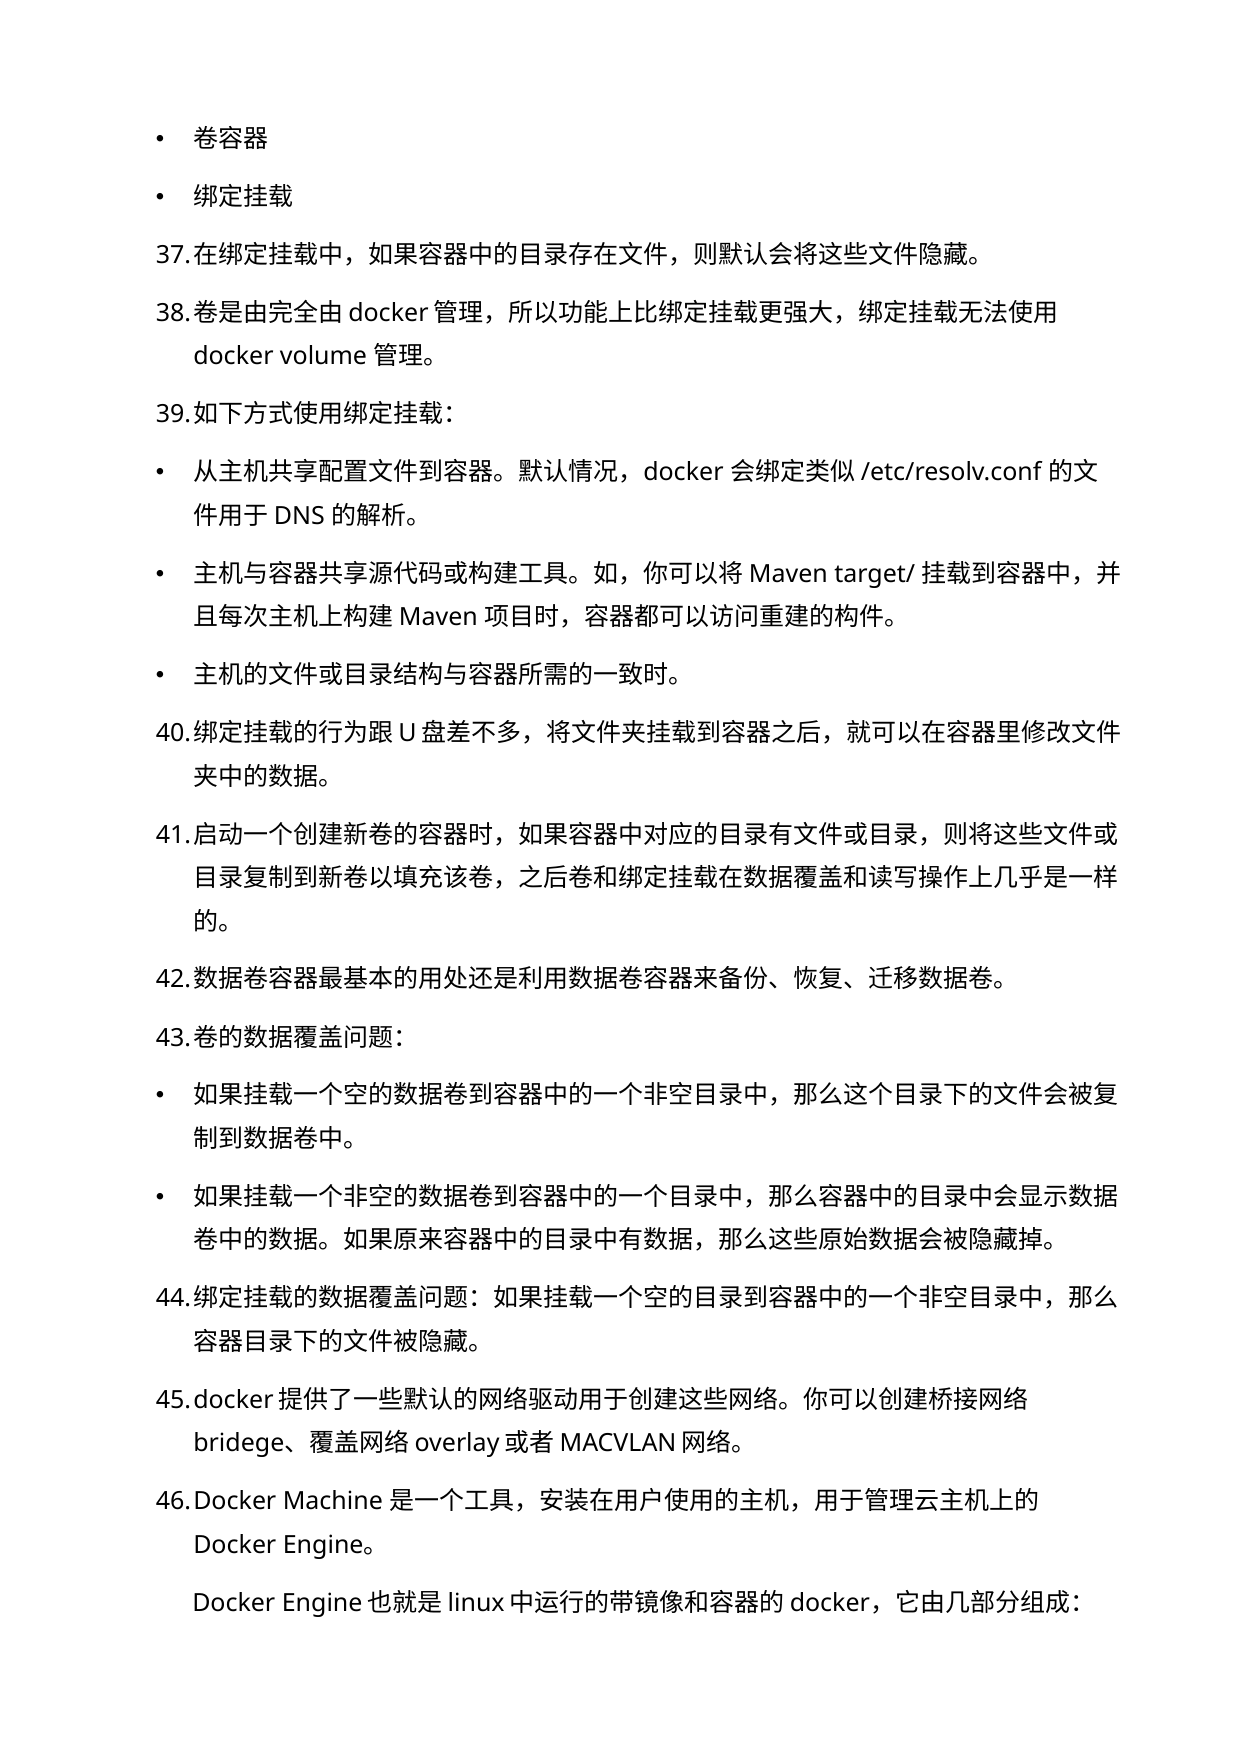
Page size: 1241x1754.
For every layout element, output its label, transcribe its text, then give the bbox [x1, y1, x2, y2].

list Docker Machine 是一个工具，安装在用户使用的主机，用于管理云主机上的Docker Engine。 [156, 1481, 1122, 1561]
list 主机与容器共享源代码或构建工具。如，你可以将 Maven target/ 挂载到容器中，并且每次主机上构建 Maven 项目时，容器都可以访问重建的构件。 [156, 553, 1122, 633]
list 启动一个创建新卷的容器时，如果容器中对应的目录有文件或目录，则将这些文件或目录复制到新卷以填充该卷，之后卷和绑定挂载在数据覆盖和读写操作上几乎是一样的。 [156, 814, 1122, 937]
list 卷的数据覆盖问题： [156, 1017, 1122, 1053]
list 如果挂载一个空的数据卷到容器中的一个非空目录中，那么这个目录下的文件会被复制到数据卷中。 [156, 1075, 1122, 1155]
text Docker Engine也就是linux中运行的带镜像和容器的docker，它由几部分组成： [118, 1582, 1122, 1618]
list 卷容器 [156, 118, 1122, 154]
list 从主机共享配置文件到容器。默认情况，docker 会绑定类似 /etc/resolv.conf 的文件用于 DNS 的解析。 [156, 452, 1122, 531]
list 在绑定挂载中，如果容器中的目录存在文件，则默认会将这些文件隐藏。 [156, 234, 1122, 270]
list 主机的文件或目录结构与容器所需的一致时。 [156, 654, 1122, 691]
list 如果挂载一个非空的数据卷到容器中的一个目录中，那么容器中的目录中会显示数据卷中的数据。如果原来容器中的目录中有数据，那么这些原始数据会被隐藏掉。 [156, 1176, 1122, 1256]
list 绑定挂载的数据覆盖问题：如果挂载一个空的目录到容器中的一个非空目录中，那么容器目录下的文件被隐藏。 [156, 1278, 1122, 1358]
list docker提供了一些默认的网络驱动用于创建这些网络。你可以创建桥接网络bridege、覆盖网络overlay或者MACVLAN网络。 [156, 1379, 1122, 1459]
list 绑定挂载的行为跟U盘差不多，将文件夹挂载到容器之后，就可以在容器里修改文件夹中的数据。 [156, 713, 1122, 792]
list 如下方式使用绑定挂载： [156, 394, 1122, 430]
list 绑定挂载 [156, 176, 1122, 212]
list 数据卷容器最基本的用处还是利用数据卷容器来备份、恢复、迁移数据卷。 [156, 959, 1122, 995]
list 卷是由完全由docker管理，所以功能上比绑定挂载更强大，绑定挂载无法使用docker volume 管理。 [156, 292, 1122, 372]
